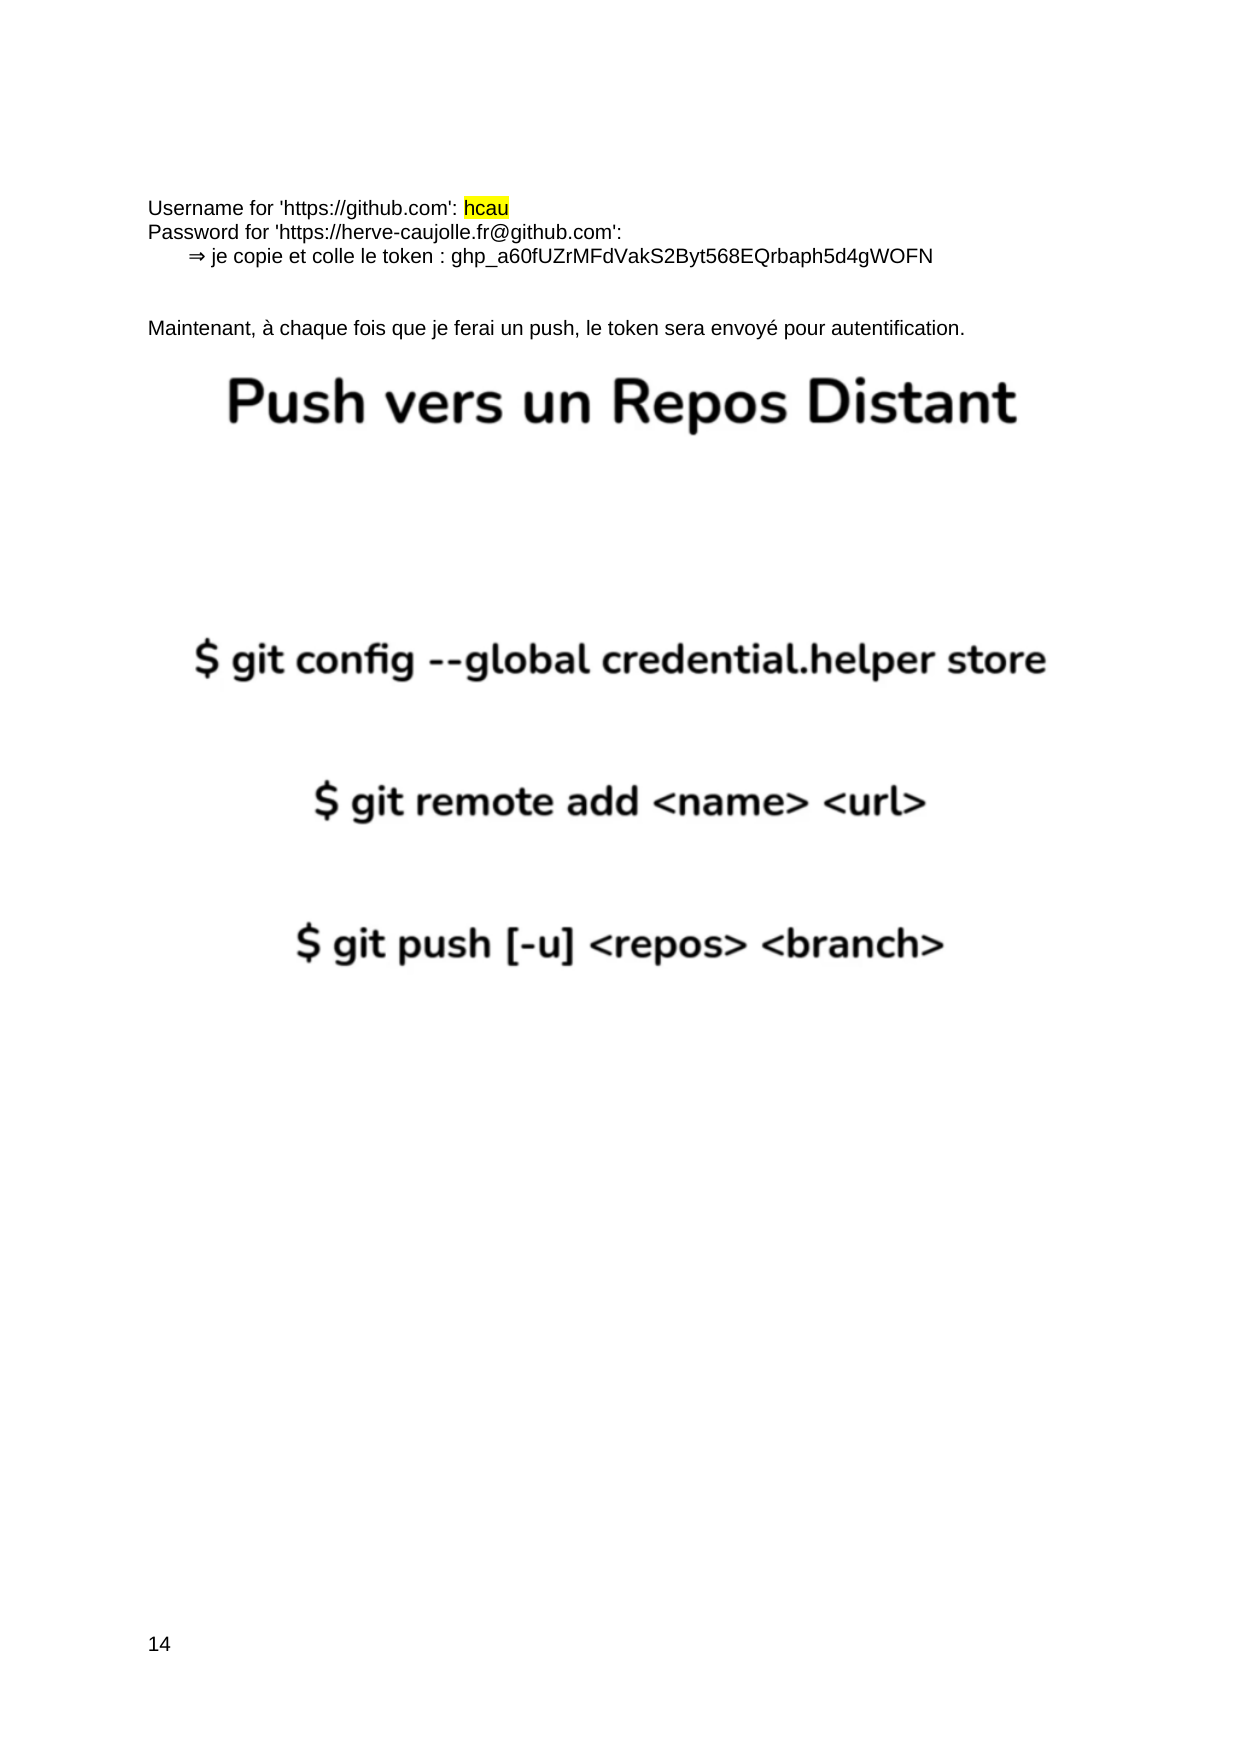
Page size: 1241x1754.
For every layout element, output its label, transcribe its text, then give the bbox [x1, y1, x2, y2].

text ⇒ je copie et colle le token : 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 [148, 243, 1093, 267]
text Username for 'https://github.com': hcau [148, 196, 1093, 219]
picture [147, 363, 1093, 1001]
text Maintenant, à chaque fois que je ferai un push, le token sera envoyé pour autentification. [148, 315, 1093, 339]
text Password for 'https://herve-caujolle.fr@github.com': [148, 219, 1093, 243]
